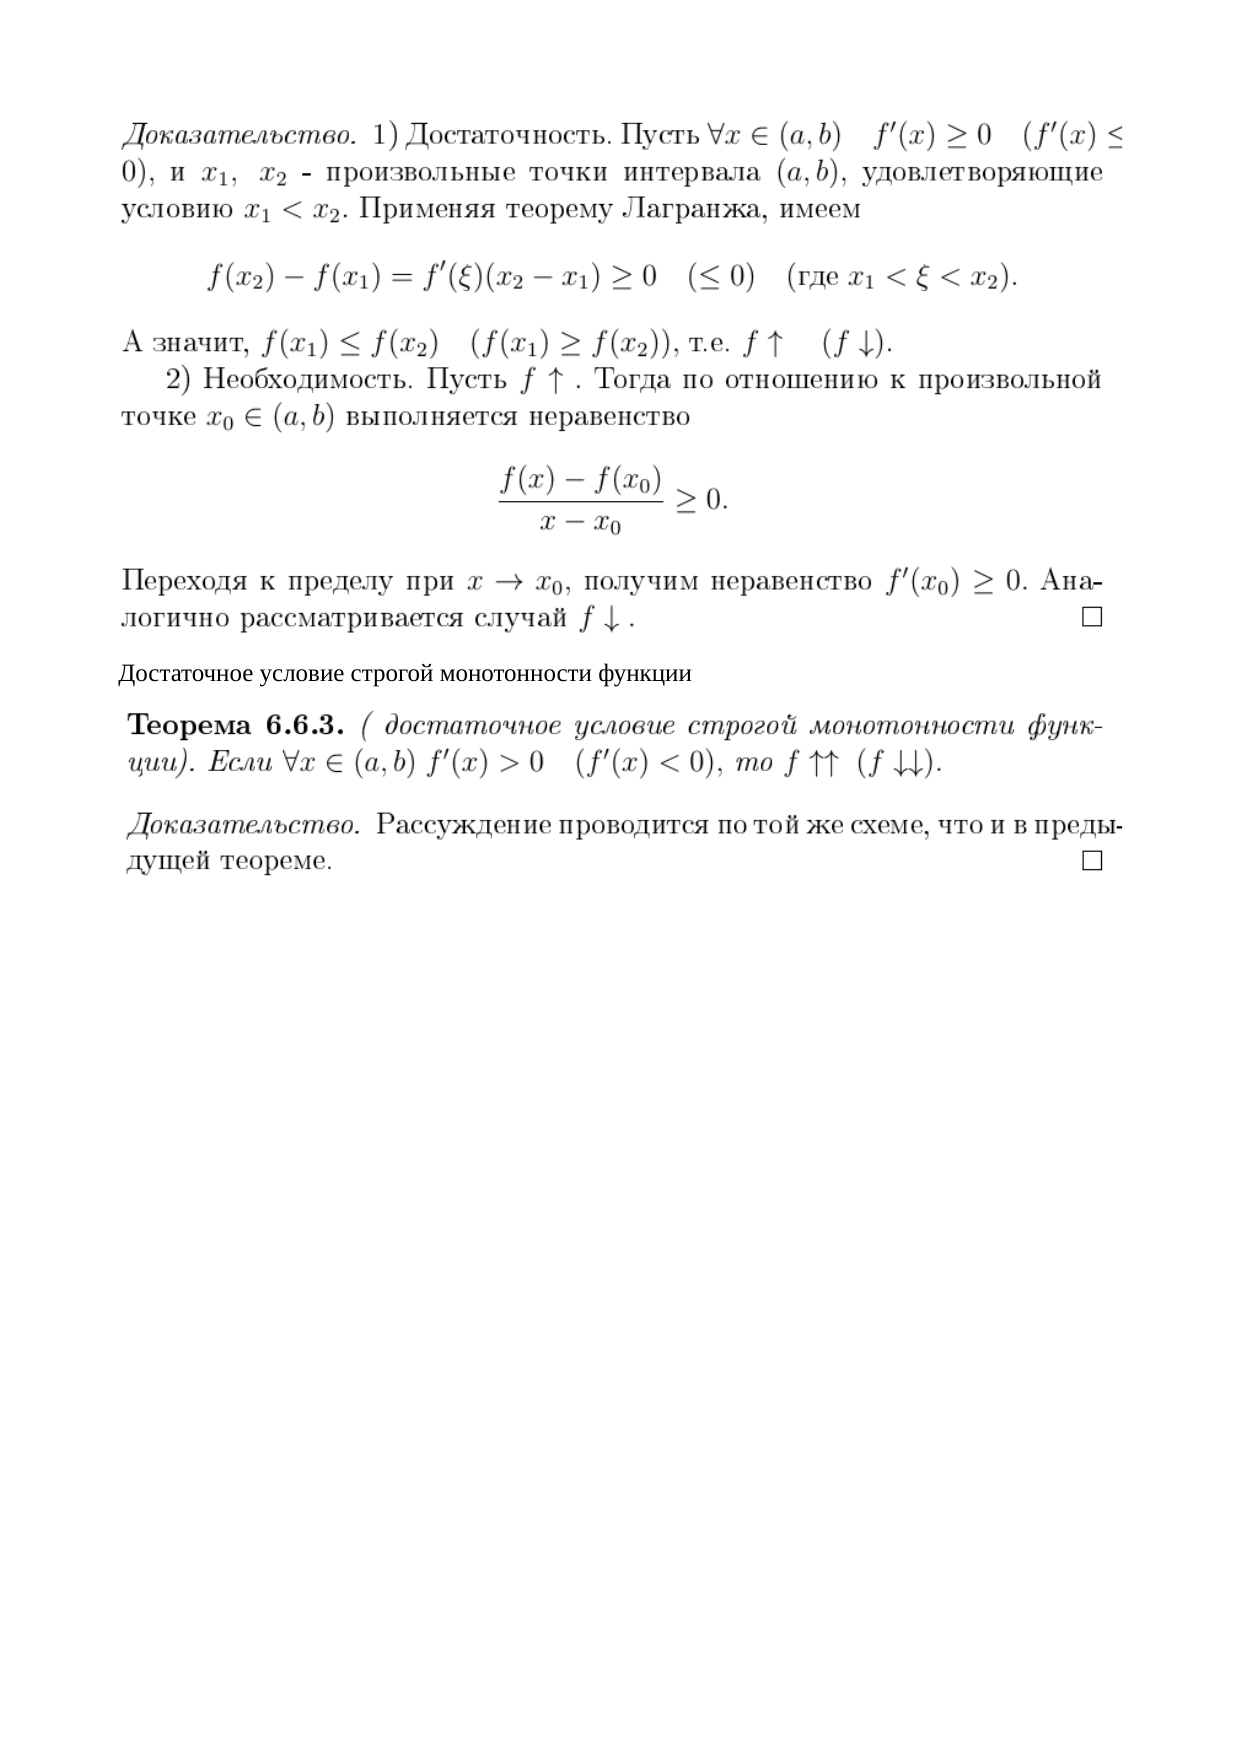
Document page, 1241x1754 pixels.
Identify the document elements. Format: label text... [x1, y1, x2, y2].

picture [118, 706, 1123, 890]
text Достаточное условие строгой монотонности функции [118, 658, 1122, 687]
picture [118, 118, 1123, 640]
